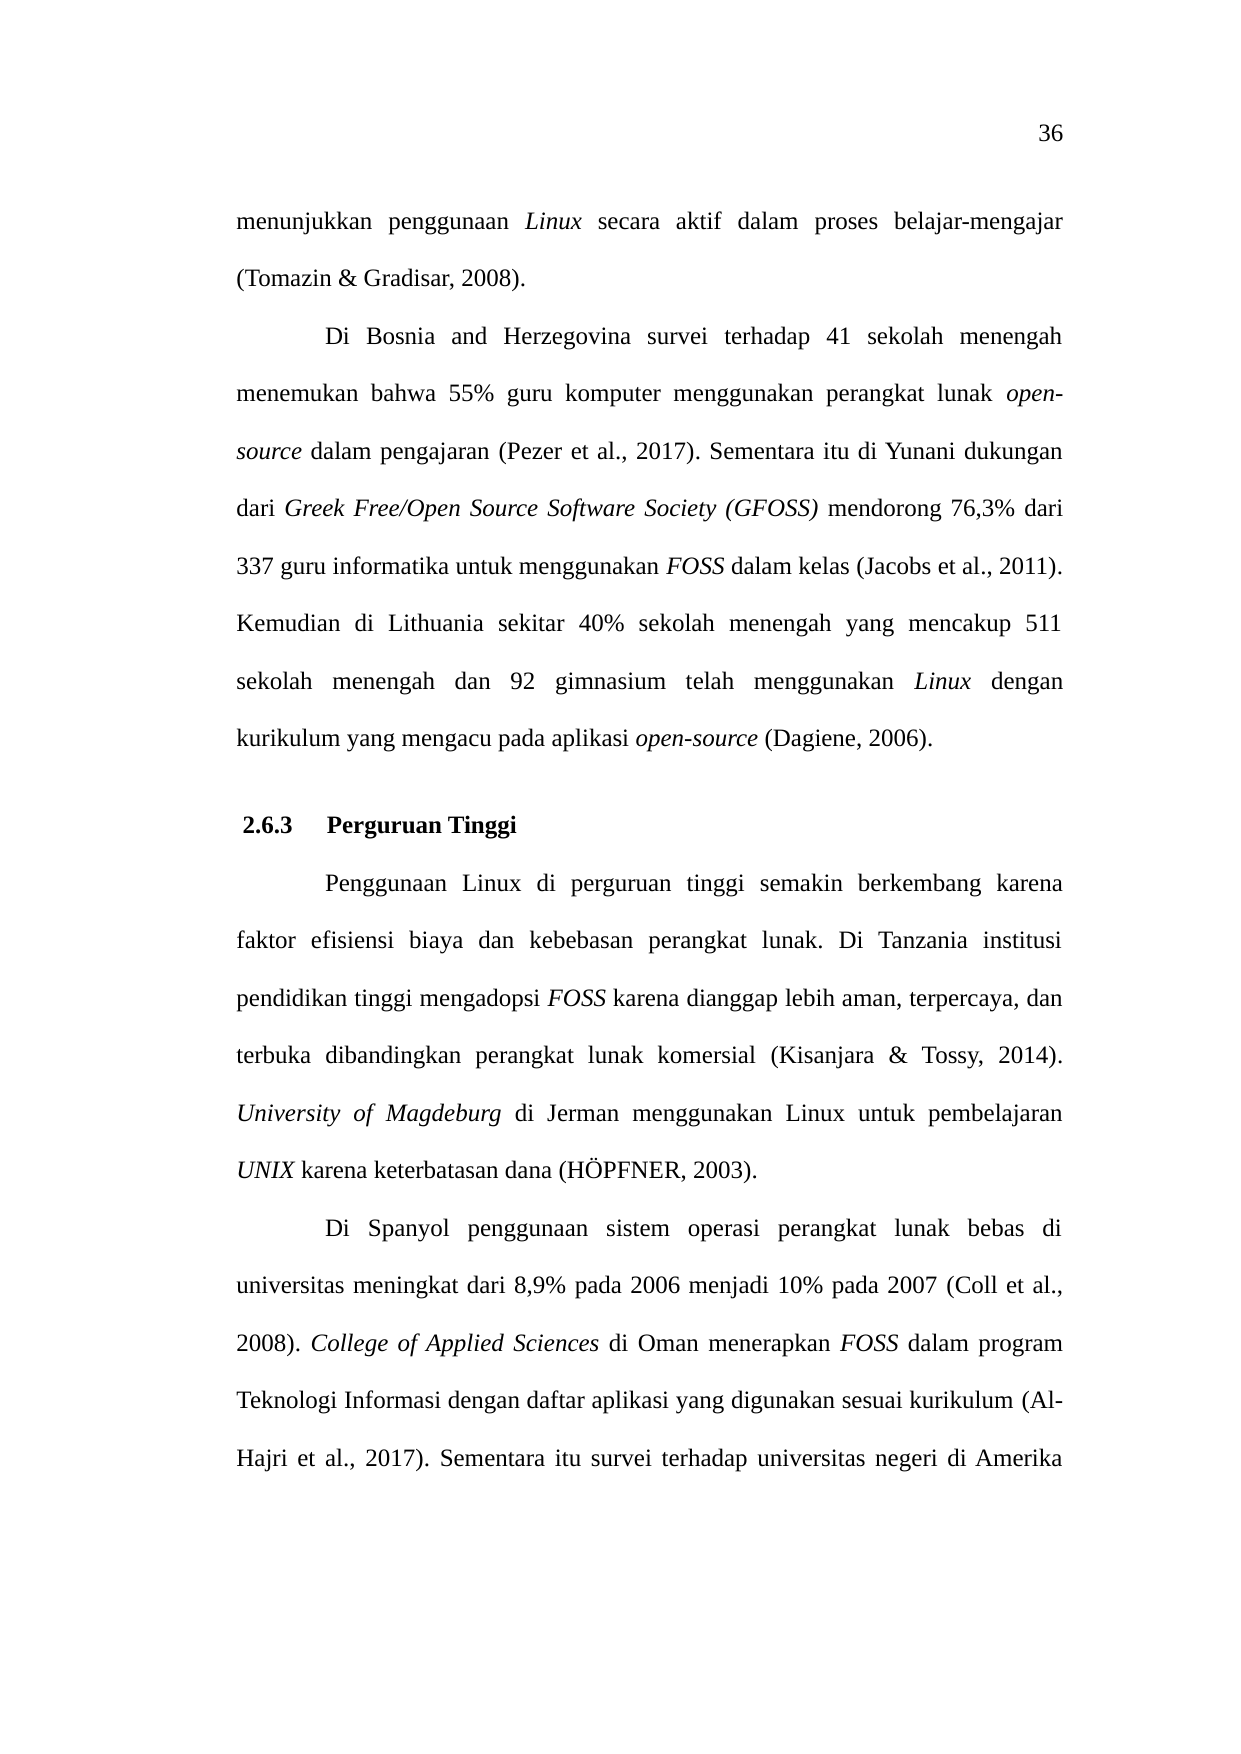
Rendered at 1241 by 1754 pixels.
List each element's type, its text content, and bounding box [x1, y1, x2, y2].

text Di Spanyol penggunaan sistem operasi perangkat lunak bebas di universitas meningkat dari 8,9% pada 2006 menjadi 10% pada 2007 (Coll et al., 2008)⁠. College of Applied Sciences di Oman menerapkan FOSS dalam program Teknologi Informasi dengan daftar aplikasi yang digunakan sesuai kurikulum (Al-Hajri et al., 2017)⁠. Sementara itu survei terhadap universitas negeri di Amerika [236, 1213, 1063, 1472]
text Di Bosnia and Herzegovina survei terhadap 41 sekolah menengah menemukan bahwa 55% guru komputer menggunakan perangkat lunak open-source dalam pengajaran (Pezer et al., 2017)⁠. Sementara itu di Yunani dukungan dari Greek Free/Open Source Software Society (GFOSS) mendorong 76,3% dari 337 guru informatika untuk menggunakan FOSS dalam kelas (Jacobs et al., 2011)⁠. Kemudian di Lithuania sekitar 40% sekolah menengah yang mencakup 511 sekolah menengah dan 92 gimnasium telah menggunakan Linux dengan kurikulum yang mengacu pada aplikasi open-source (Dagiene, 2006)⁠. [236, 321, 1063, 752]
subtitle Perguruan Tinggi [236, 810, 1063, 839]
text menunjukkan penggunaan Linux secara aktif dalam proses belajar-mengajar (Tomazin & Gradisar, 2008)⁠. [236, 206, 1063, 292]
text Penggunaan Linux di perguruan tinggi semakin berkembang karena faktor efisiensi biaya dan kebebasan perangkat lunak. Di Tanzania institusi pendidikan tinggi mengadopsi FOSS karena dianggap lebih aman, terpercaya, dan terbuka dibandingkan perangkat lunak komersial (Kisanjara & Tossy, 2014)⁠. University of Magdeburg di Jerman menggunakan Linux untuk pembelajaran UNIX karena keterbatasan dana (HÖPFNER, 2003)⁠. [236, 868, 1063, 1184]
